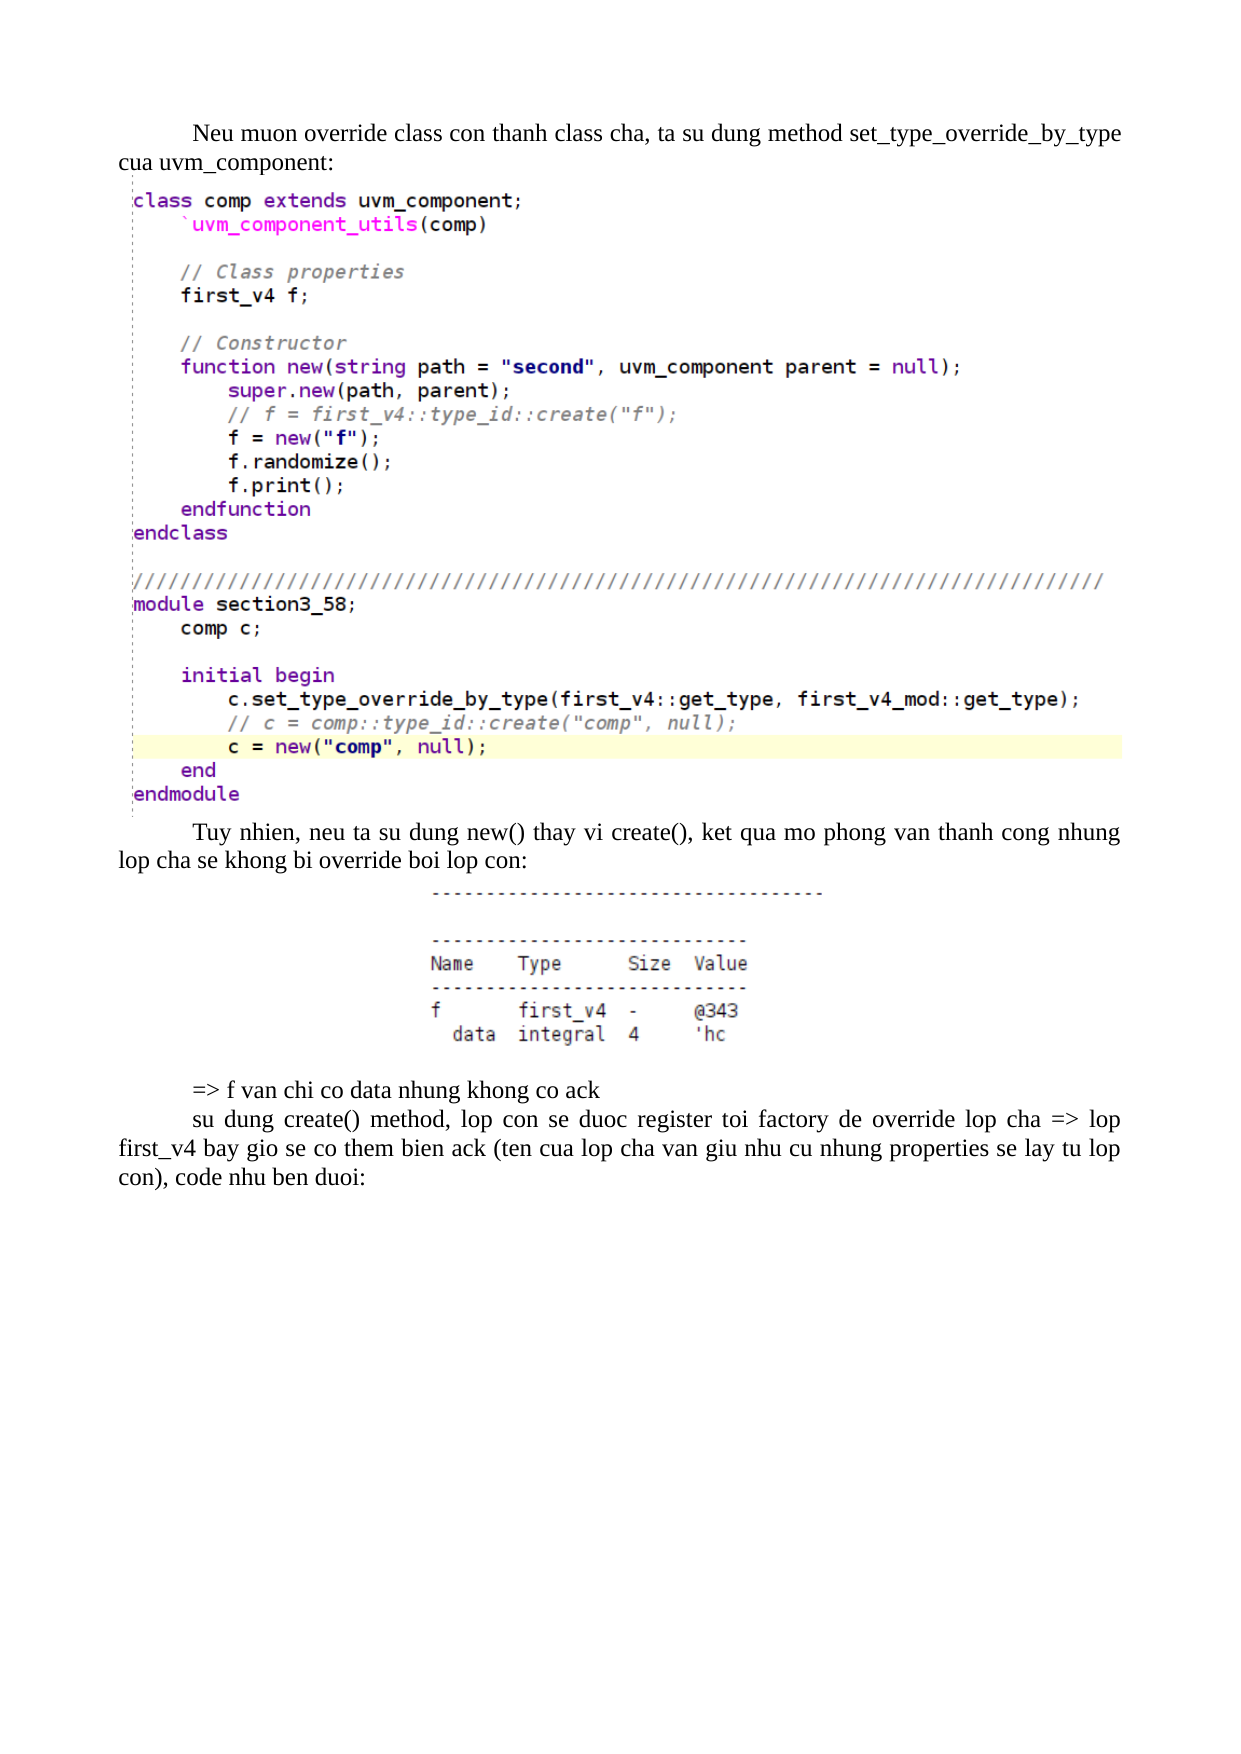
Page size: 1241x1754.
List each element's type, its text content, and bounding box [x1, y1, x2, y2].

picture [418, 874, 822, 1057]
text => f van chi co data nhung khong co ack [118, 1075, 1122, 1104]
text su dung create() method, lop con se duoc register toi factory de override lop cha => lop first_v4 bay gio se co them bien ack (ten cua lop cha van giu nhu cu nhung properties se lay tu lop con), code nhu ben duoi: [118, 1104, 1122, 1190]
text Tuy nhien, neu ta su dung new() thay vi create(), ket qua mo phong van thanh cong nhung lop cha se khong bi override boi lop con: [118, 817, 1122, 874]
text Neu muon override class con thanh class cha, ta su dung method set_type_override_by_type cua uvm_component: [118, 118, 1122, 175]
picture [118, 175, 1123, 817]
